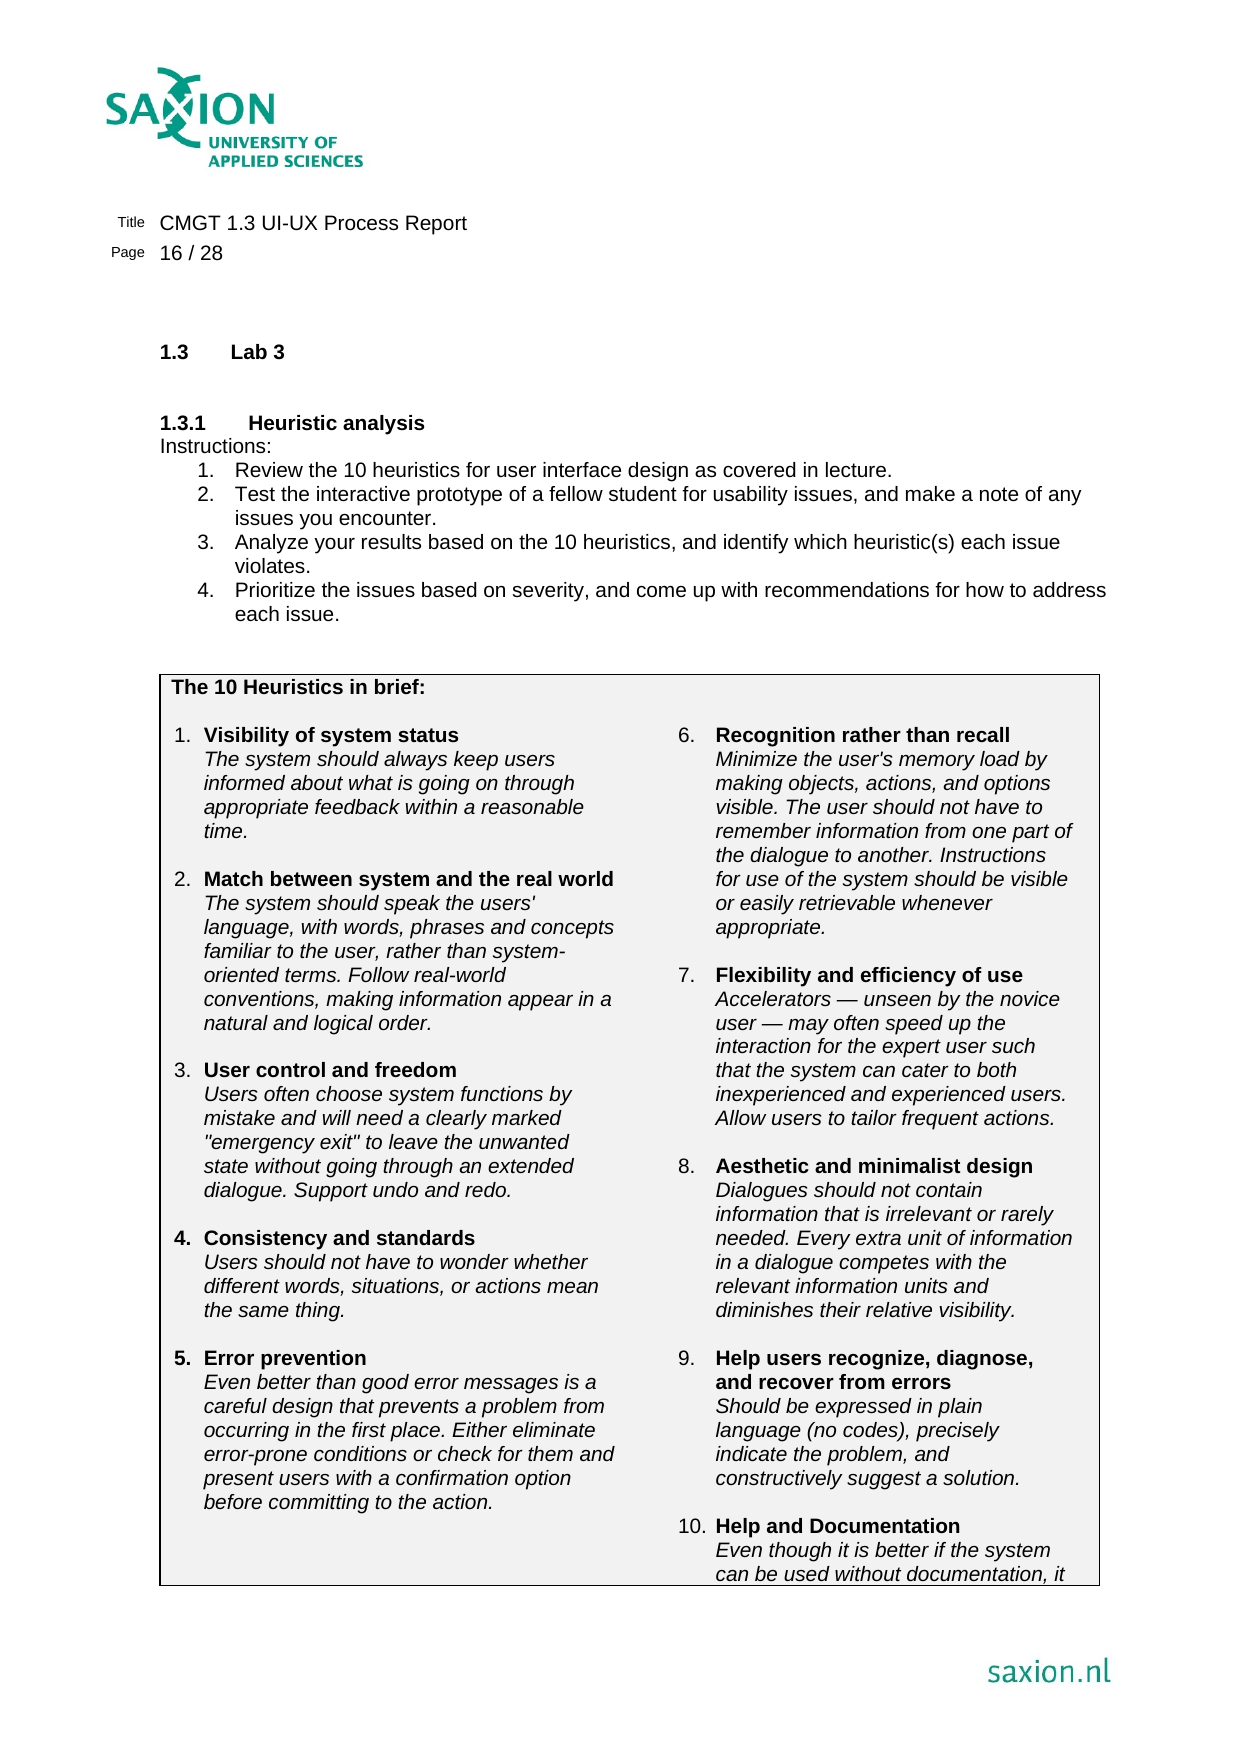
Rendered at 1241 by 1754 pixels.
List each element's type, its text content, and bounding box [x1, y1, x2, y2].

picture [76, 59, 393, 178]
table_header The 10 Heuristics in brief: [161, 675, 1099, 1585]
subtitle Heuristic analysis [159, 408, 1110, 434]
picture [0, 1632, 1241, 1754]
list Prioritize the issues based on severity, and come up with recommendations for how to address each issue. [197, 578, 1110, 626]
subtitle Lab 3 [159, 337, 1110, 363]
list Test the interactive prototype of a fellow student for usability issues, and make a note of any issues you encounter. [197, 482, 1110, 530]
text Instructions: [159, 434, 1110, 458]
list Review the 10 heuristics for user interface design as covered in lecture. [197, 458, 1110, 482]
table_header Recognition rather than recall Minimize the user's memory load by making objects, actions, and options visible. The user should not have to remember information from one part of the dialogue to another. Instructions for use of the system should be visible or easily retrievable whenever appropriate. Flexibility and efficiency of use Accelerators — unseen by the novice user — may often speed up the interaction for the expert user such that the system can cater to both inexperienced and experienced users. Allow users to tailor frequent actions. Aesthetic and minimalist design Dialogues should not contain information that is irrelevant or rarely needed. Every extra unit of information in a dialogue competes with the relevant information units and diminishes their relative visibility. Help users recognize, diagnose, and recover from errors Should be expressed in plain language (no codes), precisely indicate the problem, and constructively suggest a solution. Help and Documentation Even though it is better if the system can be used without documentation, it [629, 723, 1087, 1585]
table_header Visibility of system status The system should always keep users informed about what is going on through appropriate feedback within a reasonable time. Match between system and the real world The system should speak the users' language, with words, phrases and concepts familiar to the user, rather than system-oriented terms. Follow real-world conventions, making information appear in a natural and logical order. User control and freedom Users often choose system functions by mistake and will need a clearly marked "emergency exit" to leave the unwanted state without going through an extended dialogue. Support undo and redo. Consistency and standards Users should not have to wonder whether different words, situations, or actions mean the same thing. Error prevention Even better than good error messages is a careful design that prevents a problem from occurring in the first place. Either eliminate error-prone conditions or check for them and present users with a confirmation option before committing to the action. [171, 723, 629, 1585]
list Analyze your results based on the 10 heuristics, and identify which heuristic(s) each issue violates. [197, 530, 1110, 578]
